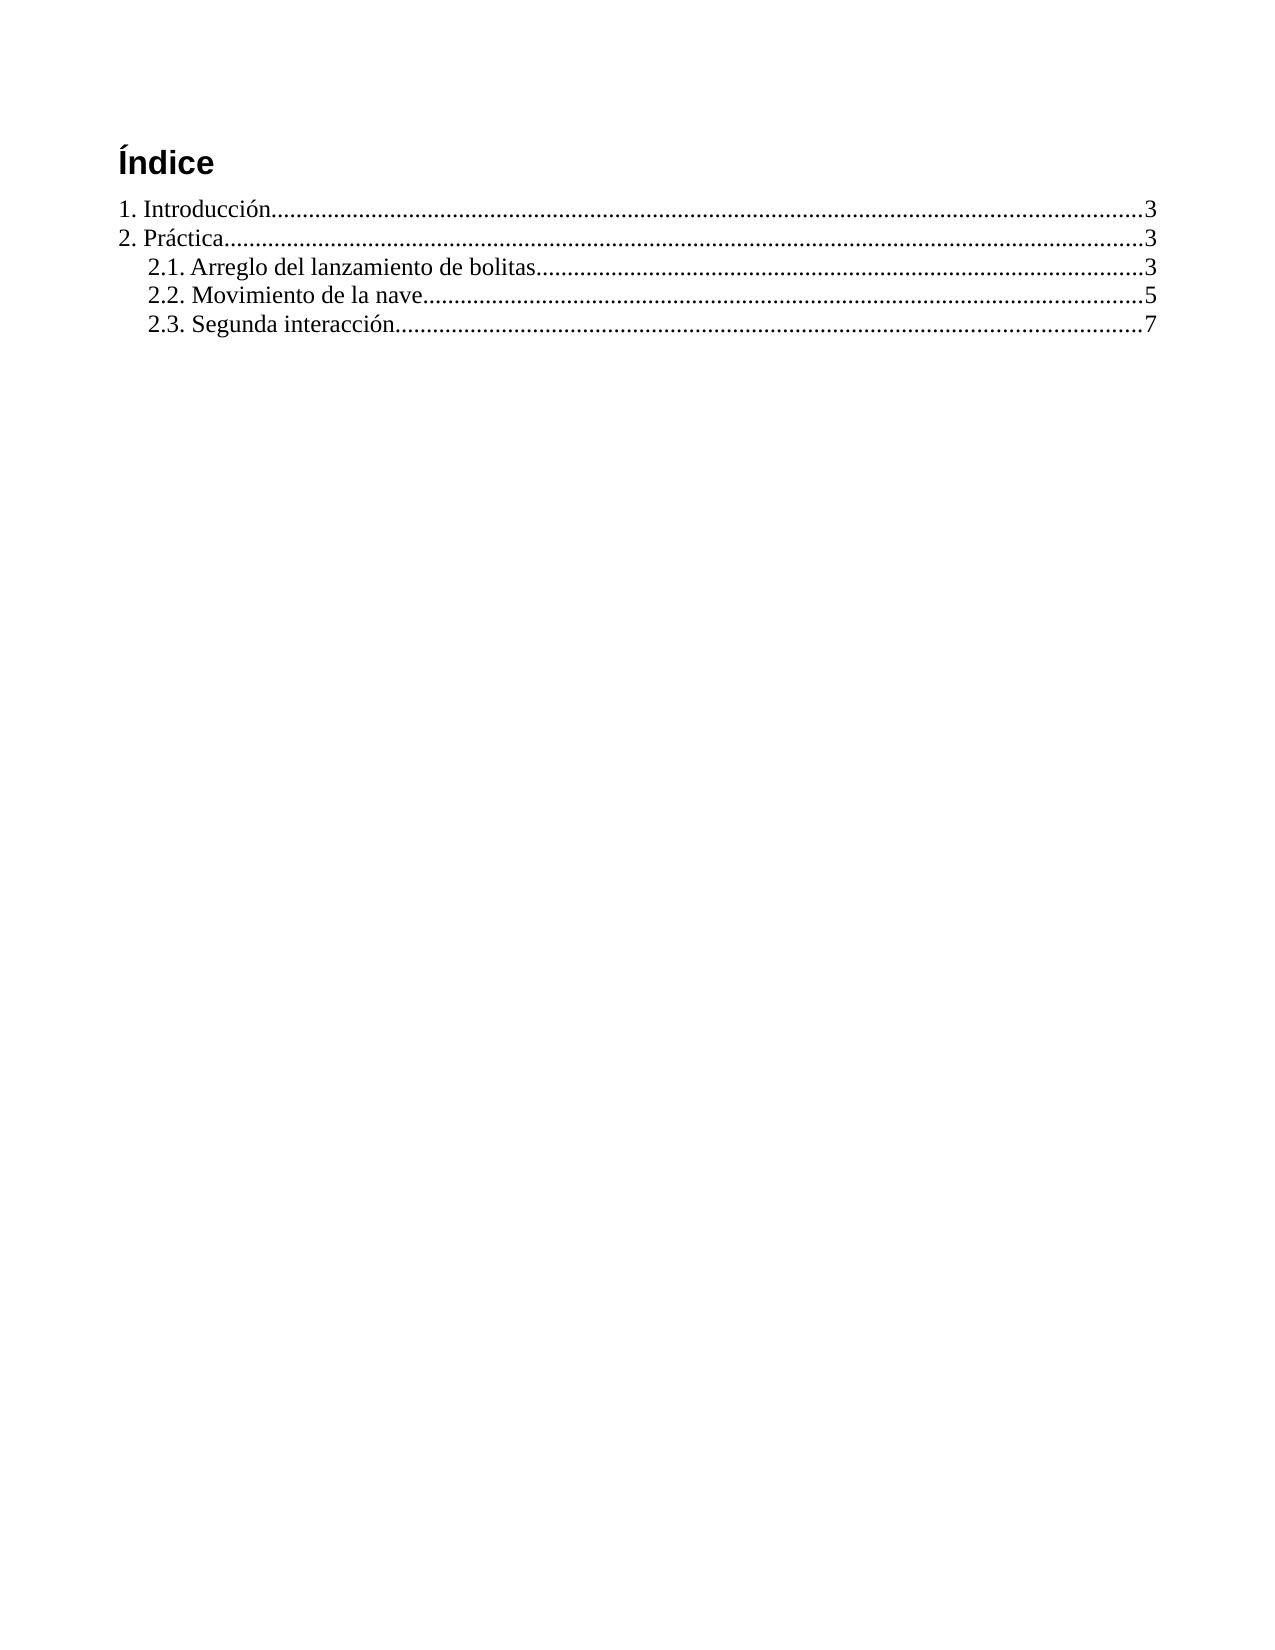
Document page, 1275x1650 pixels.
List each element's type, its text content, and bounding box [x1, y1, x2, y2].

subtitle Índice [118, 143, 1157, 182]
text 2.3. Segunda interacción 7 [148, 309, 1157, 338]
text 2.1. Arreglo del lanzamiento de bolitas 3 [148, 252, 1157, 280]
text 1. Introducción 3 [118, 194, 1157, 223]
text 2. Práctica 3 [118, 223, 1157, 252]
text 2.2. Movimiento de la nave 5 [148, 280, 1157, 309]
